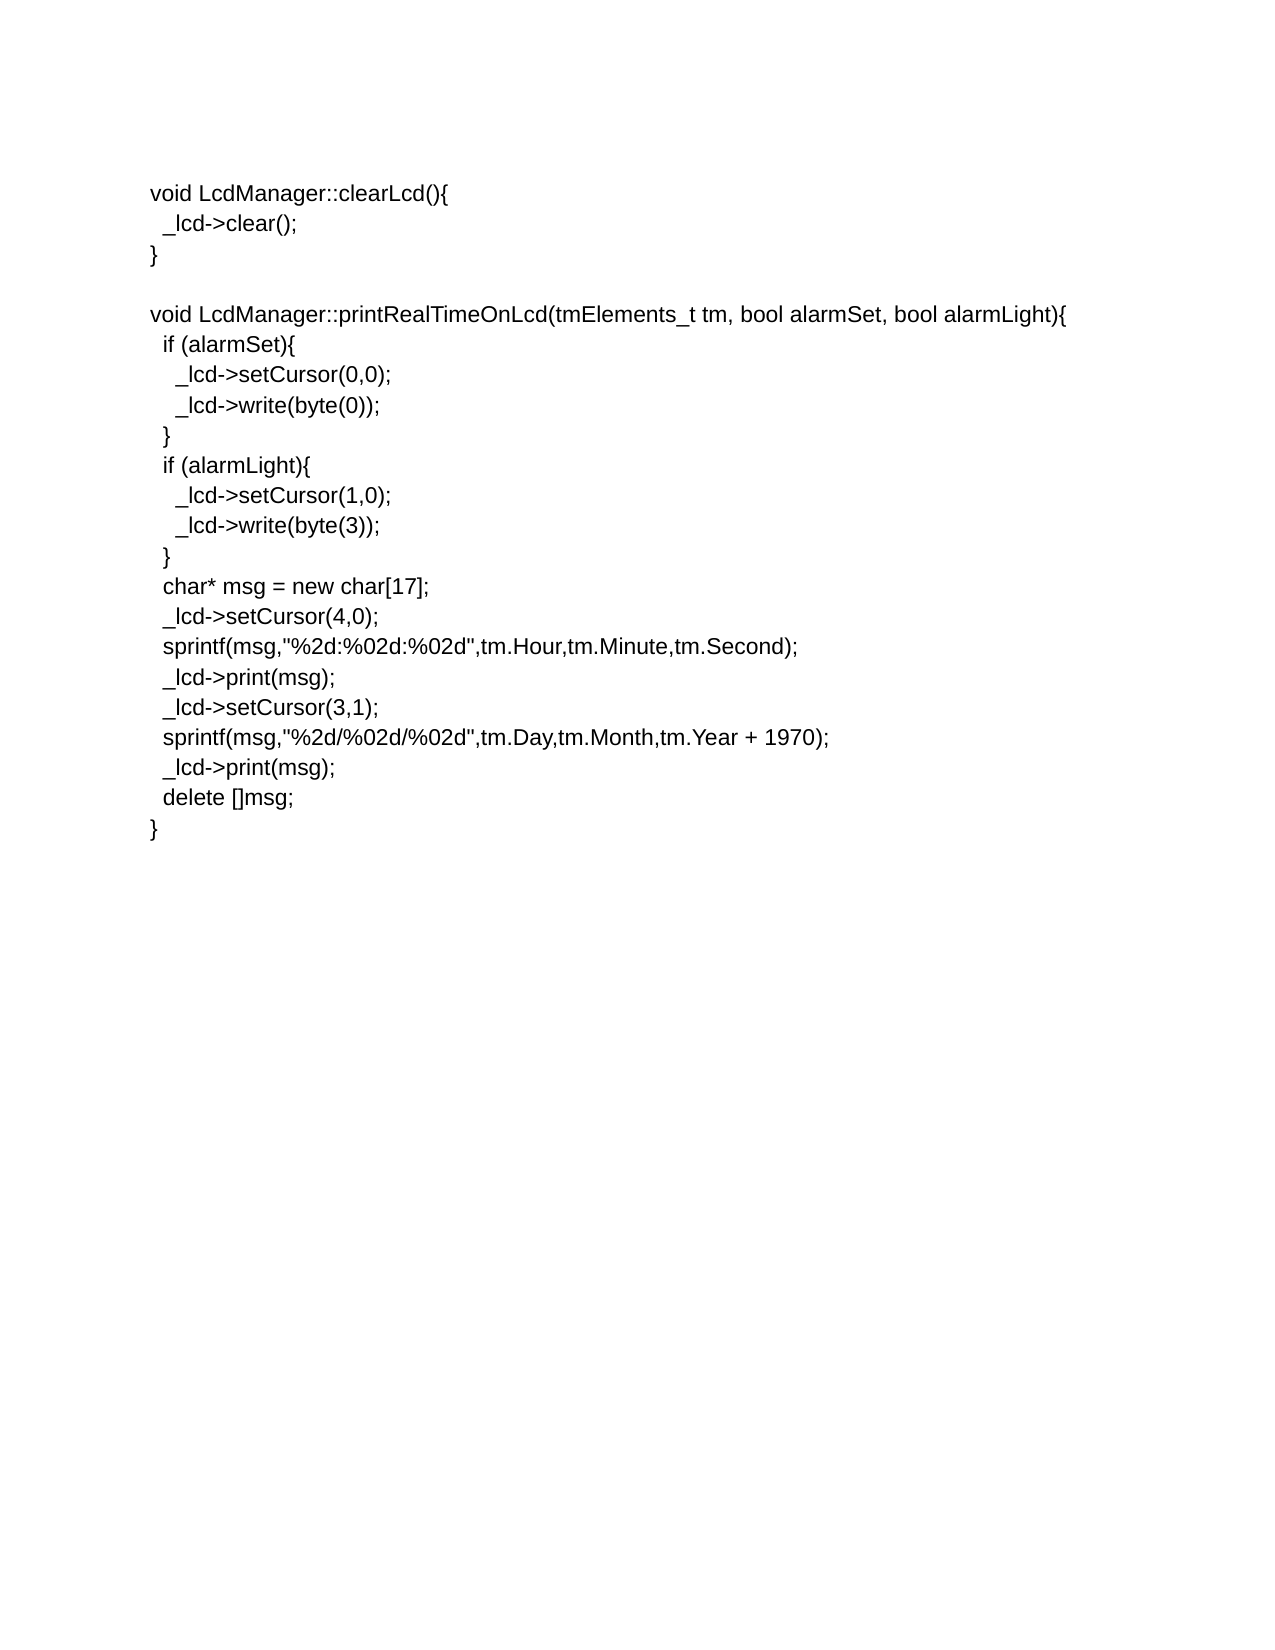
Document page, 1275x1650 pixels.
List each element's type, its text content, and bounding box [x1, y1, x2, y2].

text } [150, 543, 1125, 569]
text } [150, 241, 1125, 267]
text _lcd->print(msg); [150, 754, 1125, 781]
text _lcd->write(byte(0)); [150, 392, 1125, 418]
text sprintf(msg,"%2d:%02d:%02d",tm.Hour,tm.Minute,tm.Second); [150, 633, 1125, 660]
text _lcd->setCursor(4,0); [150, 603, 1125, 629]
text char* msg = new char[17]; [150, 573, 1125, 599]
text } [150, 814, 1125, 841]
text _lcd->print(msg); [150, 663, 1125, 690]
text sprintf(msg,"%2d/%02d/%02d",tm.Day,tm.Month,tm.Year + 1970); [150, 724, 1125, 750]
text void LcdManager::printRealTimeOnLcd(tmElements_t tm, bool alarmSet, bool alarmLight){ [150, 301, 1125, 327]
text _lcd->setCursor(1,0); [150, 482, 1125, 509]
text _lcd->clear(); [150, 210, 1125, 237]
text if (alarmSet){ [150, 331, 1125, 358]
text if (alarmLight){ [150, 452, 1125, 478]
text void LcdManager::clearLcd(){ [150, 180, 1125, 207]
text _lcd->setCursor(3,1); [150, 694, 1125, 720]
text _lcd->setCursor(0,0); [150, 361, 1125, 388]
text } [150, 422, 1125, 448]
text _lcd->write(byte(3)); [150, 512, 1125, 539]
text delete []msg; [150, 784, 1125, 811]
